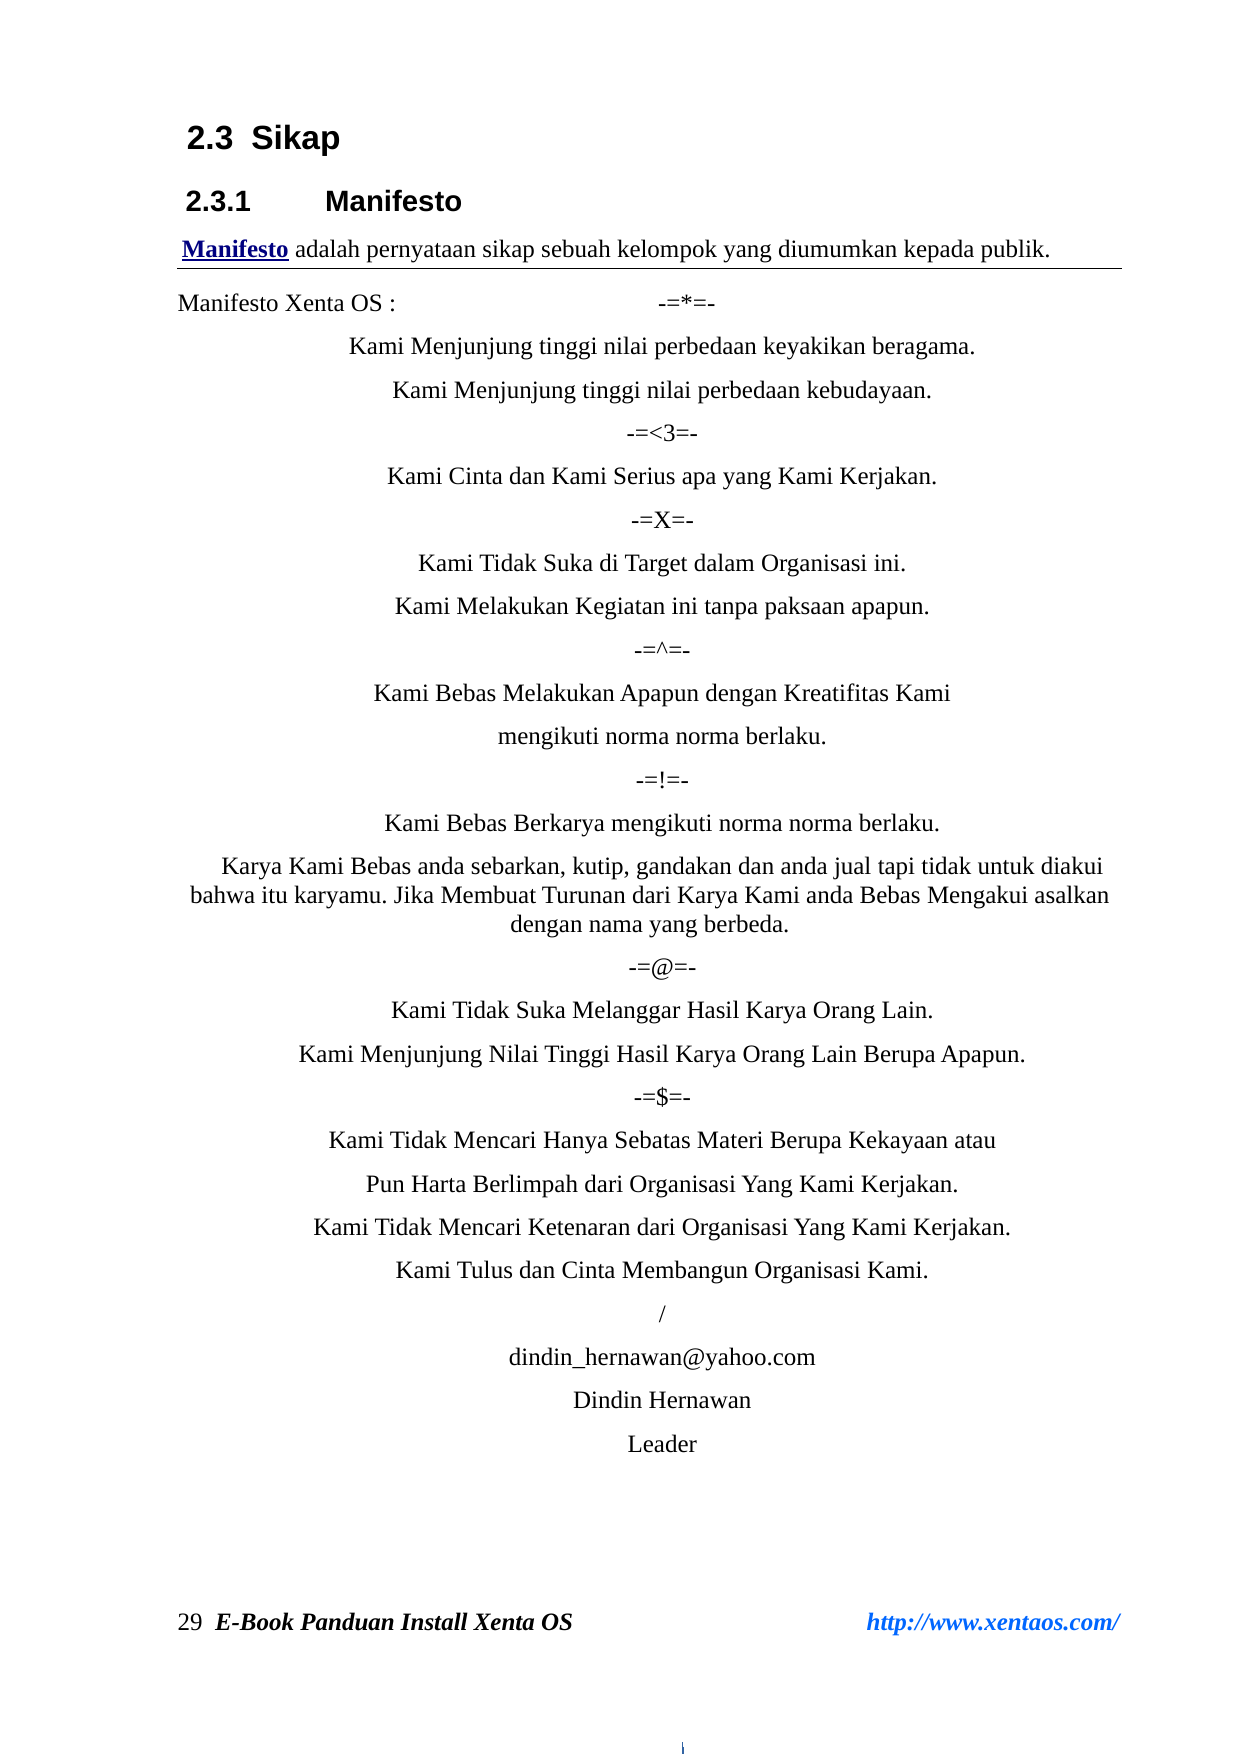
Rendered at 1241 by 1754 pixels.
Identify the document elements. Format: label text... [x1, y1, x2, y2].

text Kami Menjunjung tinggi nilai perbedaan kebudayaan. [177, 375, 1122, 403]
text Kami Tulus dan Cinta Membangun Organisasi Kami. [177, 1256, 1122, 1284]
text Kami Bebas Melakukan Apapun dengan Kreatifitas Kami [177, 678, 1122, 707]
text Kami Menjunjung Nilai Tinggi Hasil Karya Orang Lain Berupa Apapun. [177, 1039, 1122, 1068]
text Dindin Hernawan [177, 1386, 1122, 1414]
text -=<3=- [177, 418, 1122, 447]
text mengikuti norma norma berlaku. [177, 721, 1122, 750]
text / [177, 1299, 1122, 1328]
text -=@=- [177, 952, 1122, 981]
text -=^=- [177, 635, 1122, 663]
subtitle Sikap [177, 118, 1122, 157]
text Pun Harta Berlimpah dari Organisasi Yang Kami Kerjakan. [177, 1169, 1122, 1198]
text Manifesto Xenta OS : -=*=- [177, 288, 1122, 317]
text -=!=- [177, 765, 1122, 793]
text Kami Melakukan Kegiatan ini tanpa paksaan apapun. [177, 591, 1122, 620]
text Kami Tidak Suka di Target dalam Organisasi ini. [177, 548, 1122, 577]
text Kami Tidak Mencari Ketenaran dari Organisasi Yang Kami Kerjakan. [177, 1212, 1122, 1241]
text Kami Bebas Berkarya mengikuti norma norma berlaku. [177, 808, 1122, 837]
text Kami Tidak Mencari Hanya Sebatas Materi Berupa Kekayaan atau [177, 1126, 1122, 1154]
text Kami Cinta dan Kami Serius apa yang Kami Kerjakan. [177, 461, 1122, 490]
text Kami Menjunjung tinggi nilai perbedaan keyakikan beragama. [177, 331, 1122, 360]
text Manifesto adalah pernyataan sikap sebuah kelompok yang diumumkan kepada publik. [177, 230, 1122, 268]
text Leader [177, 1429, 1122, 1458]
text dindin_hernawan@yahoo.com [177, 1342, 1122, 1371]
text Kami Tidak Suka Melanggar Hasil Karya Orang Lain. [177, 996, 1122, 1024]
text -=X=- [177, 505, 1122, 533]
text -=$=- [177, 1082, 1122, 1111]
subtitle Manifesto [177, 184, 1122, 218]
text Karya Kami Bebas anda sebarkan, kutip, gandakan dan anda jual tapi tidak untuk diakui bahwa itu karyamu. Jika Membuat Turunan dari Karya Kami anda Bebas Mengakui asalkan dengan nama yang berbeda. [177, 851, 1122, 938]
